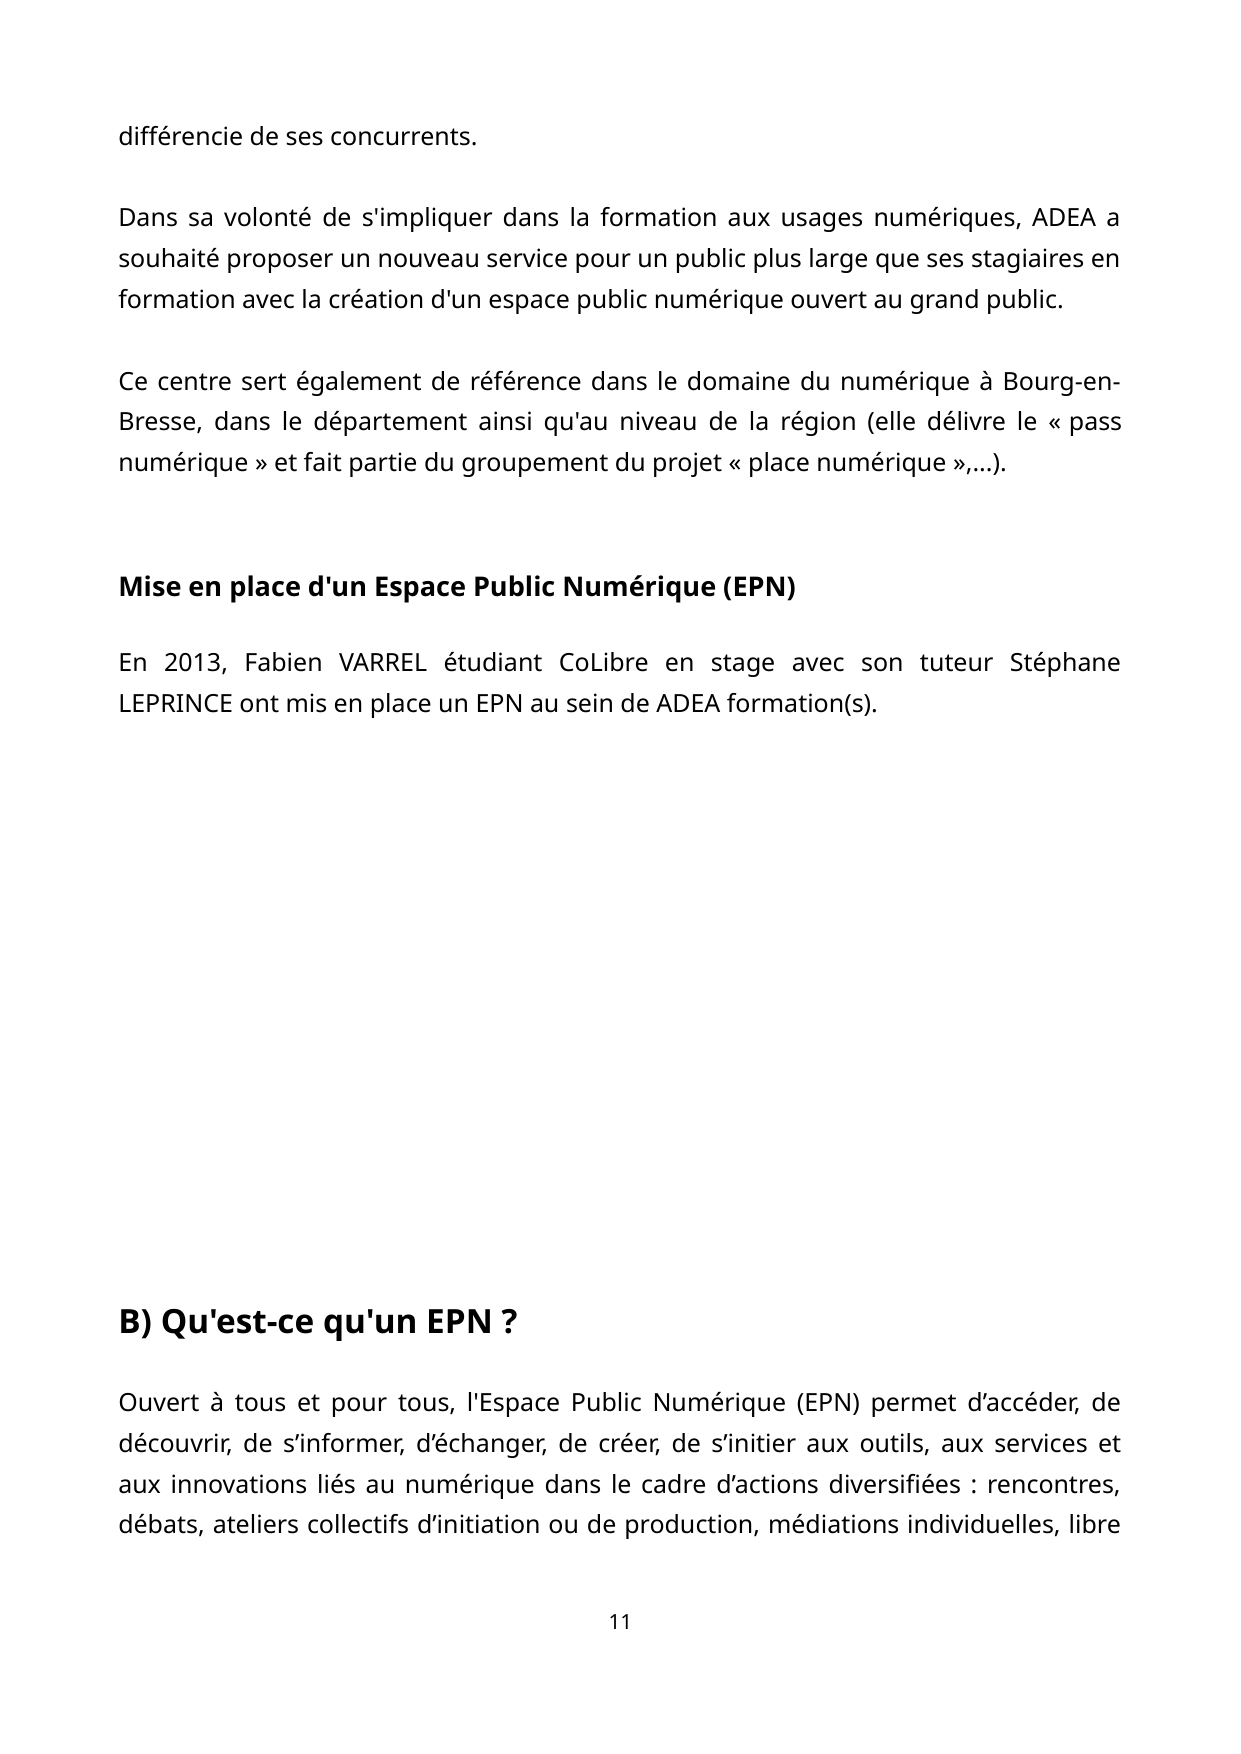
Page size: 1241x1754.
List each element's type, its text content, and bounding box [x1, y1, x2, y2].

text Ce centre sert également de référence dans le domaine du numérique à Bourg-en-Bresse, dans le département ainsi qu'au niveau de la région (elle délivre le « pass numérique » et fait partie du groupement du projet « place numérique »,...). [118, 363, 1122, 479]
text En 2013, Fabien VARREL étudiant CoLibre en stage avec son tuteur Stéphane LEPRINCE ont mis en place un EPN au sein de ADEA formation(s). [118, 645, 1122, 720]
text Ouvert à tous et pour tous, l'Espace Public Numérique (EPN) permet d’accéder, de découvrir, de s’informer, d’échanger, de créer, de s’initier aux outils, aux services et aux innovations liés au numérique dans le cadre d’actions diversifiées : rencontres, débats, ateliers collectifs d’initiation ou de production, médiations individuelles, libre [118, 1384, 1122, 1541]
subtitle Qu'est-ce qu'un EPN ? [118, 1298, 1122, 1344]
text Dans sa volonté de s'impliquer dans la formation aux usages numériques, ADEA a souhaité proposer un nouveau service pour un public plus large que ses stagiaires en formation avec la création d'un espace public numérique ouvert au grand public. [118, 200, 1122, 316]
subtitle Mise en place d'un Espace Public Numérique (EPN) [118, 567, 1122, 604]
text différencie de ses concurrents. [118, 118, 1122, 152]
